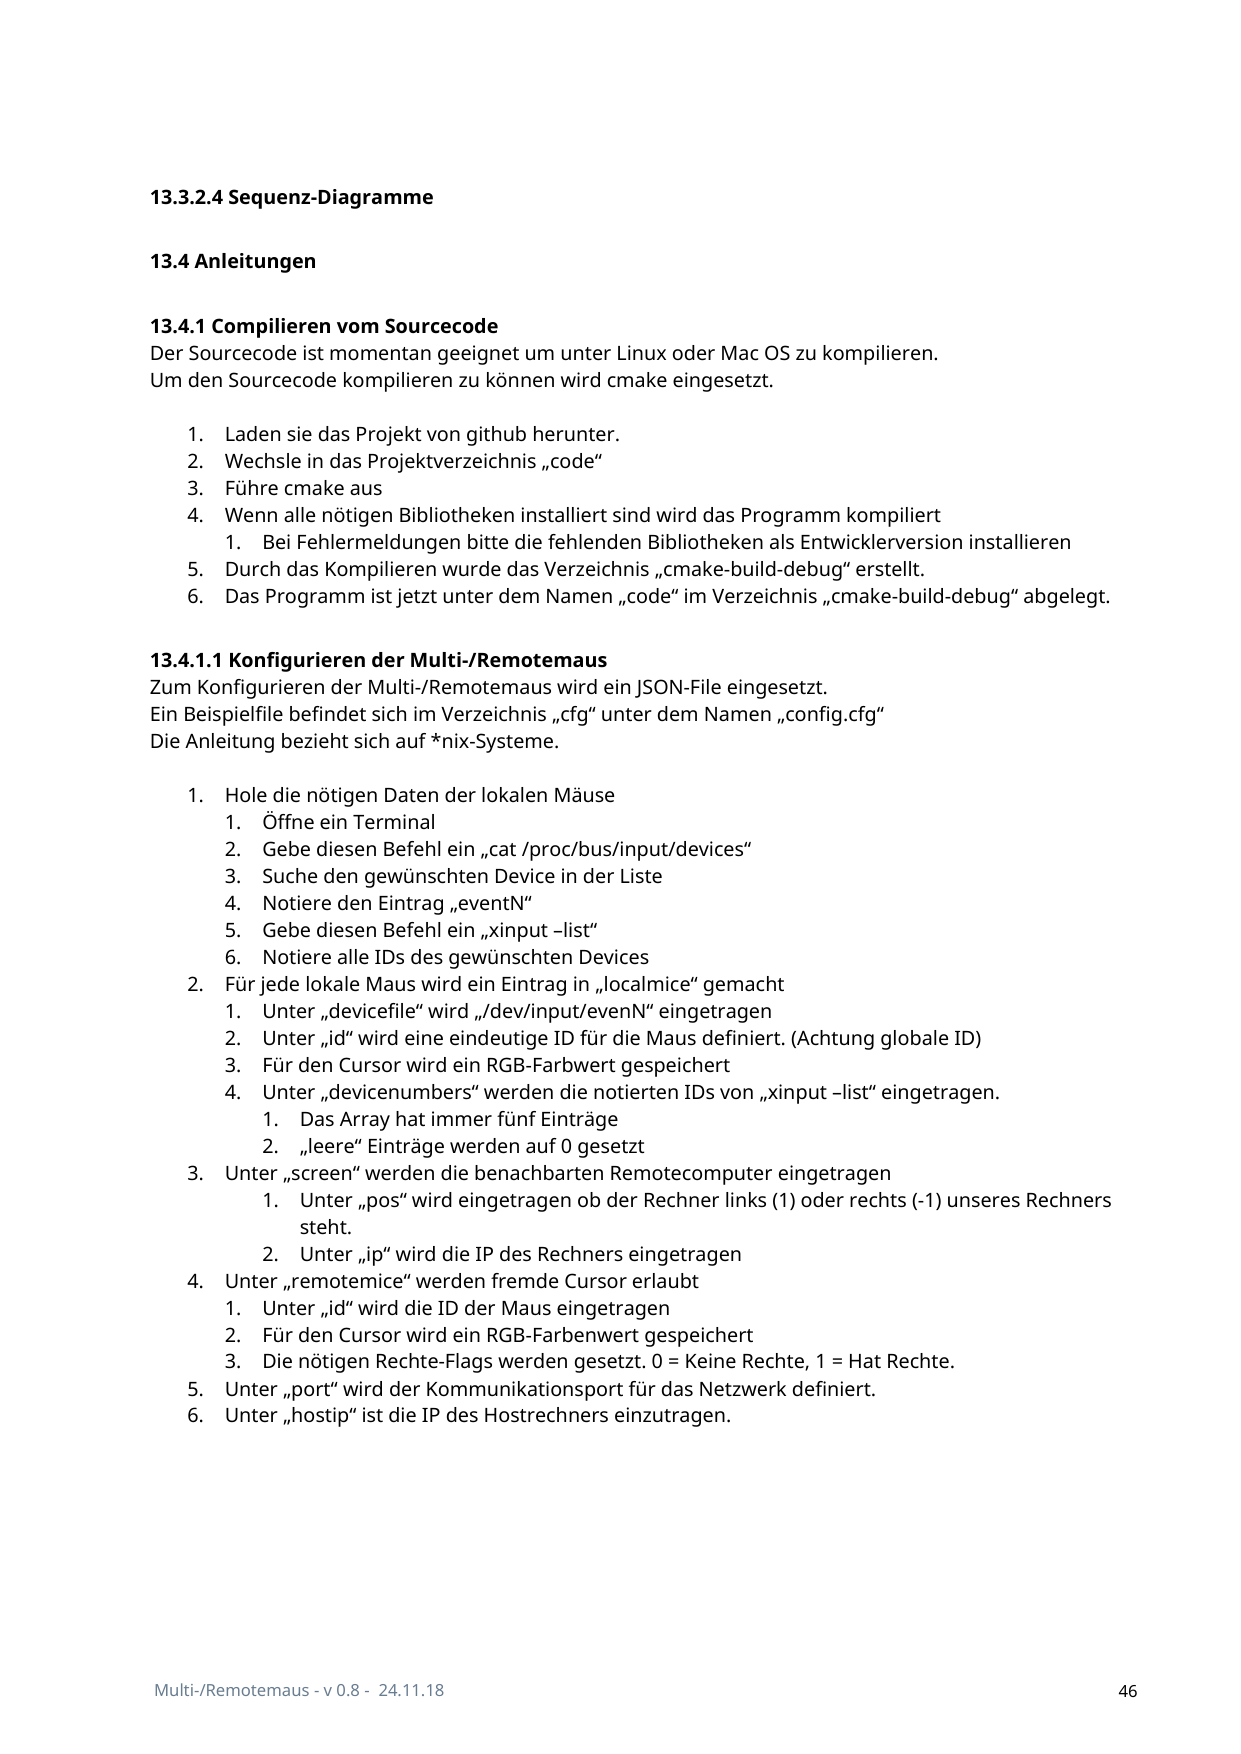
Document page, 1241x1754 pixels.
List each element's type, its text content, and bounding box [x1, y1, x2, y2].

list Gebe diesen Befehl ein „cat /proc/bus/input/devices“ [224, 835, 1136, 862]
list Das Array hat immer fünf Einträge [262, 1105, 1136, 1132]
list Unter „pos“ wird eingetragen ob der Rechner links (1) oder rechts (-1) unseres Rechners steht. [262, 1186, 1136, 1240]
list Durch das Kompilieren wurde das Verzeichnis „cmake-build-debug“ erstellt. [187, 555, 1136, 582]
text Um den Sourcecode kompilieren zu können wird cmake eingesetzt. [149, 366, 1136, 393]
list Unter „id“ wird eine eindeutige ID für die Maus definiert. (Achtung globale ID) [224, 1024, 1136, 1051]
list Unter „port“ wird der Kommunikationsport für das Netzwerk definiert. [187, 1375, 1136, 1402]
list Unter „devicenumbers“ werden die notierten IDs von „xinput –list“ eingetragen. [224, 1078, 1136, 1105]
list Suche den gewünschten Device in der Liste [224, 862, 1136, 889]
text Die Anleitung bezieht sich auf *nix-Systeme. [149, 727, 1136, 754]
list Die nötigen Rechte-Flags werden gesetzt. 0 = Keine Rechte, 1 = Hat Rechte. [224, 1348, 1136, 1375]
list Unter „ip“ wird die IP des Rechners eingetragen [262, 1240, 1136, 1267]
text Zum Konfigurieren der Multi-/Remotemaus wird ein JSON-File eingesetzt. [149, 673, 1136, 700]
list Notiere alle IDs des gewünschten Devices [224, 943, 1136, 970]
list Führe cmake aus [187, 474, 1136, 501]
subtitle Anleitungen [149, 248, 1136, 274]
subtitle Konfigurieren der Multi-/Remotemaus [149, 646, 1136, 673]
list Für jede lokale Maus wird ein Eintrag in „localmice“ gemacht [187, 970, 1136, 997]
list Wechsle in das Projektverzeichnis „code“ [187, 447, 1136, 474]
text Der Sourcecode ist momentan geeignet um unter Linux oder Mac OS zu kompilieren. [149, 339, 1136, 366]
text Ein Beispielfile befindet sich im Verzeichnis „cfg“ unter dem Namen „config.cfg“ [149, 700, 1136, 727]
list Gebe diesen Befehl ein „xinput –list“ [224, 916, 1136, 943]
list Unter „screen“ werden die benachbarten Remotecomputer eingetragen [187, 1159, 1136, 1186]
list Unter „hostip“ ist die IP des Hostrechners einzutragen. [187, 1402, 1136, 1429]
list Laden sie das Projekt von github herunter. [187, 420, 1136, 447]
list Unter „id“ wird die ID der Maus eingetragen [224, 1294, 1136, 1321]
list Bei Fehlermeldungen bitte die fehlenden Bibliotheken als Entwicklerversion installieren [224, 528, 1136, 555]
list Notiere den Eintrag „eventN“ [224, 889, 1136, 916]
subtitle Compilieren vom Sourcecode [149, 312, 1136, 339]
list Hole die nötigen Daten der lokalen Mäuse [187, 781, 1136, 808]
list Öffne ein Terminal [224, 808, 1136, 835]
list Für den Cursor wird ein RGB-Farbenwert gespeichert [224, 1321, 1136, 1348]
list Für den Cursor wird ein RGB-Farbwert gespeichert [224, 1051, 1136, 1078]
list Unter „remotemice“ werden fremde Cursor erlaubt [187, 1267, 1136, 1294]
list Unter „devicefile“ wird „/dev/input/evenN“ eingetragen [224, 997, 1136, 1024]
list „leere“ Einträge werden auf 0 gesetzt [262, 1132, 1136, 1159]
list Das Programm ist jetzt unter dem Namen „code“ im Verzeichnis „cmake-build-debug“ abgelegt. [187, 582, 1136, 609]
list Wenn alle nötigen Bibliotheken installiert sind wird das Programm kompiliert [187, 501, 1136, 528]
subtitle Sequenz-Diagramme [149, 183, 1136, 210]
